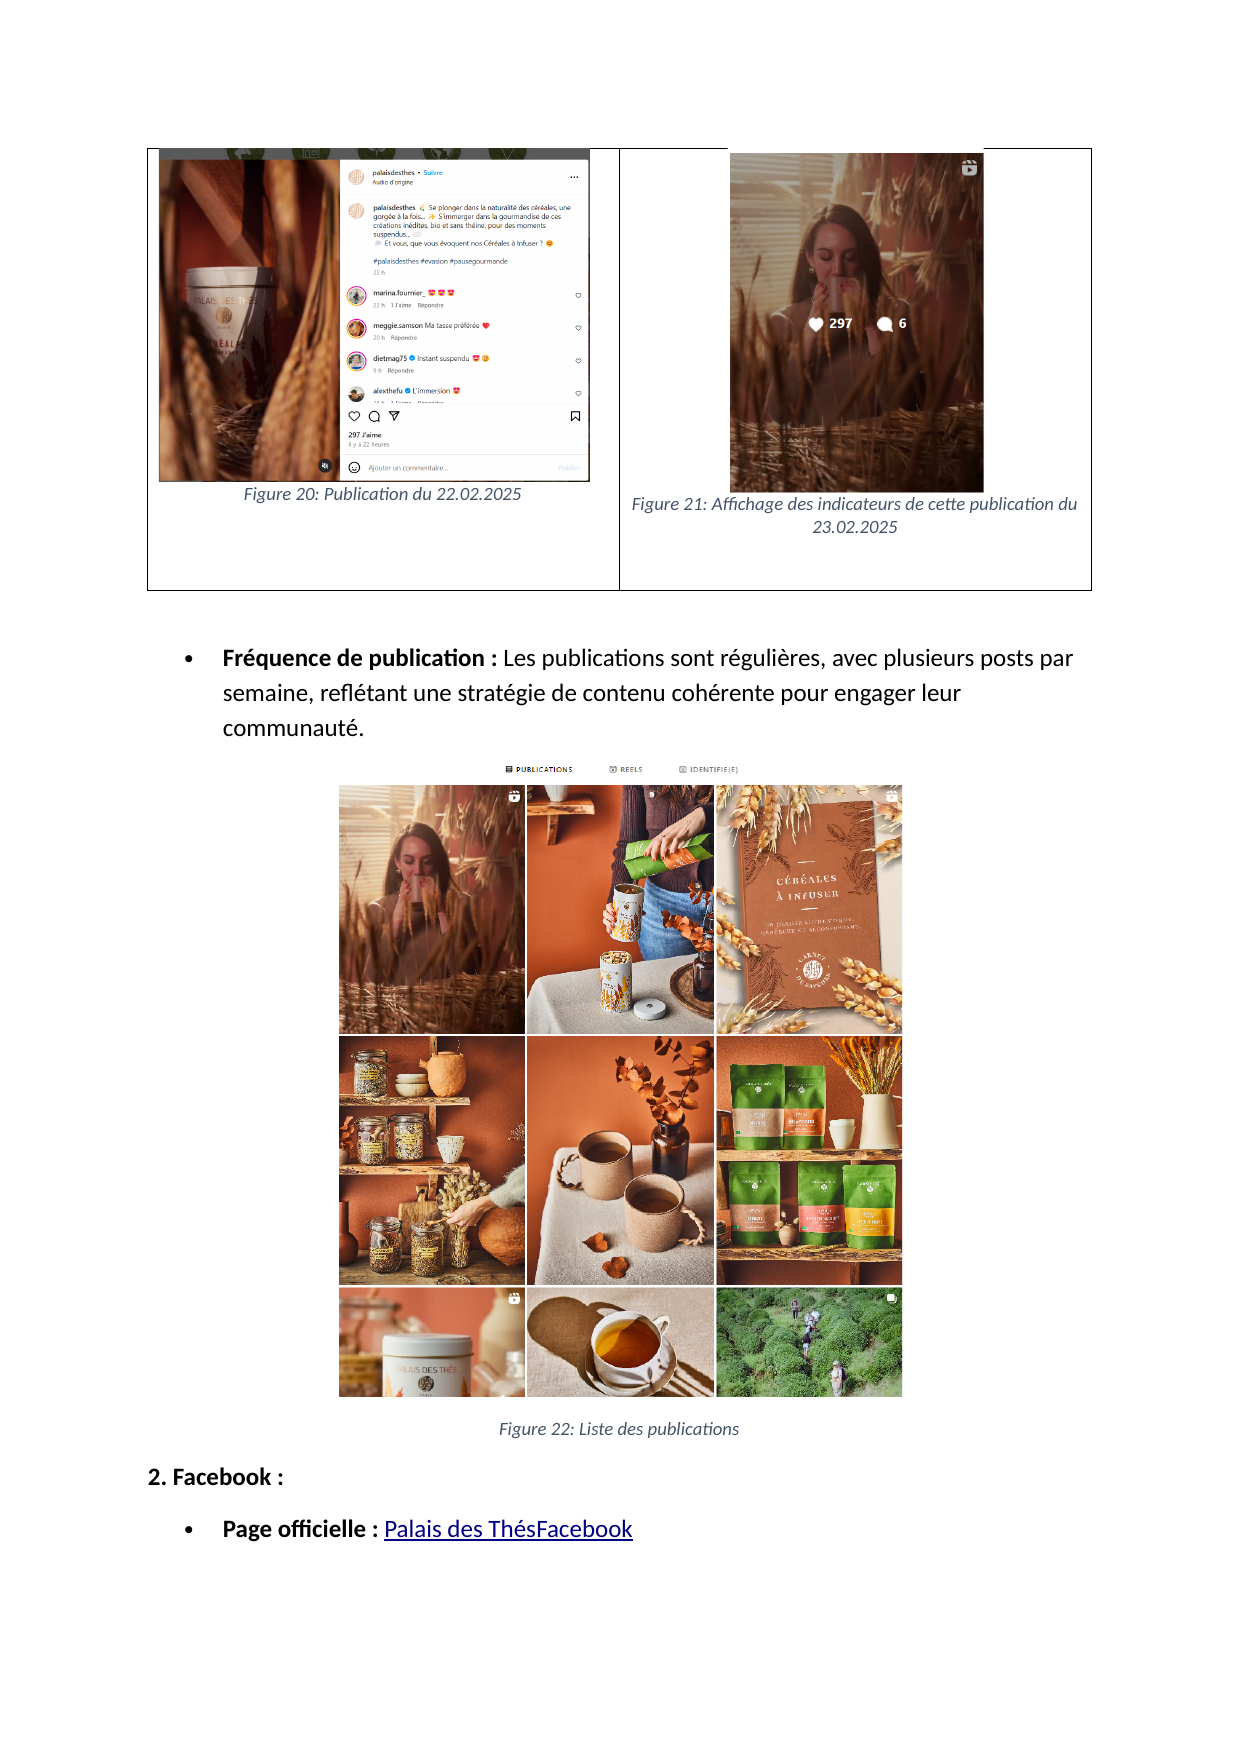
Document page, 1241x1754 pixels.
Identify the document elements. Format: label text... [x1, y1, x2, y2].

table_header Figure 21: Affichage des indicateurs de cette publication du 23.02.2025 [620, 149, 1091, 590]
list Fréquence de publication : Les publications sont régulières, avec plusieurs posts par semaine, reflétant une stratégie de contenu cohérente pour engager leur communauté. [185, 642, 1093, 743]
table_header Figure 20: Publication du 22.02.2025 [148, 149, 619, 590]
list Page officielle : Palais des Thés​Facebook [185, 1513, 1093, 1543]
text Figure 22: Liste des publications [148, 1417, 1093, 1440]
text 2. Facebook : [148, 1461, 1093, 1492]
